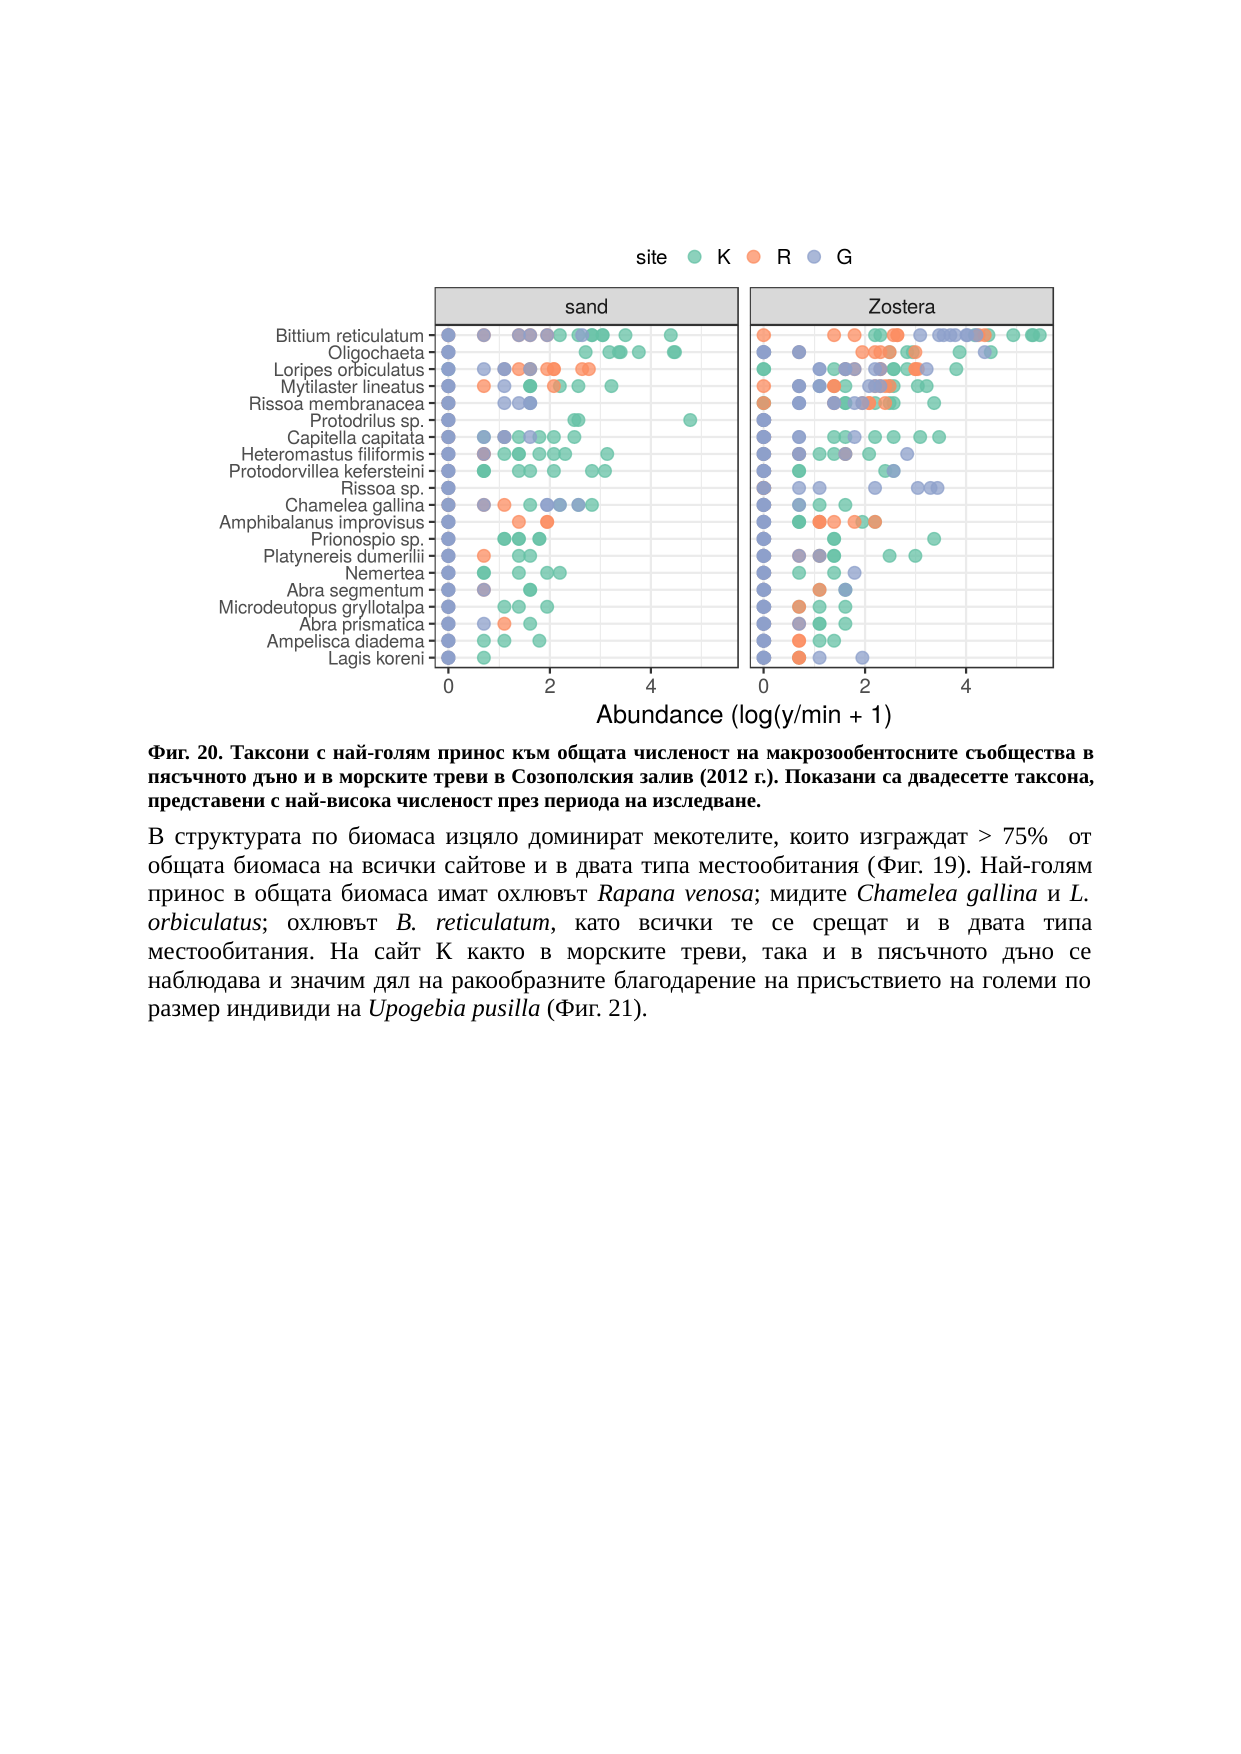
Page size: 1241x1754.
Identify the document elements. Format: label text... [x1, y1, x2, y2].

text Фиг. 20. Таксони с най-голям принос към общата численост на макрозообентосните съобщества в пясъчното дъно и в морските треви в Созополския залив (2012 г.). Показани са двадесетте таксона, представени с най-висока численост през периода на изследване. [148, 228, 1095, 812]
picture [178, 215, 1065, 740]
text В структурата по биомаса изцяло доминират мекотелите, които изграждат > 75% от общата биомаса на всички сайтове и в двата типа местообитания (Фиг. 19). Най-голям принос в общата биомаса имат охлювът Rapana venosa; мидите Chamelea gallina и L. orbiculatus; охлювът B. reticulatum, като всички те се срещат и в двата типа местообитания. На сайт К както в морските треви, така и в пясъчното дъно се наблюдава и значим дял на ракообразните благодарение на присъствието на големи по размер индивиди на Upogebia pusilla (Фиг. 21). [148, 821, 1093, 1022]
